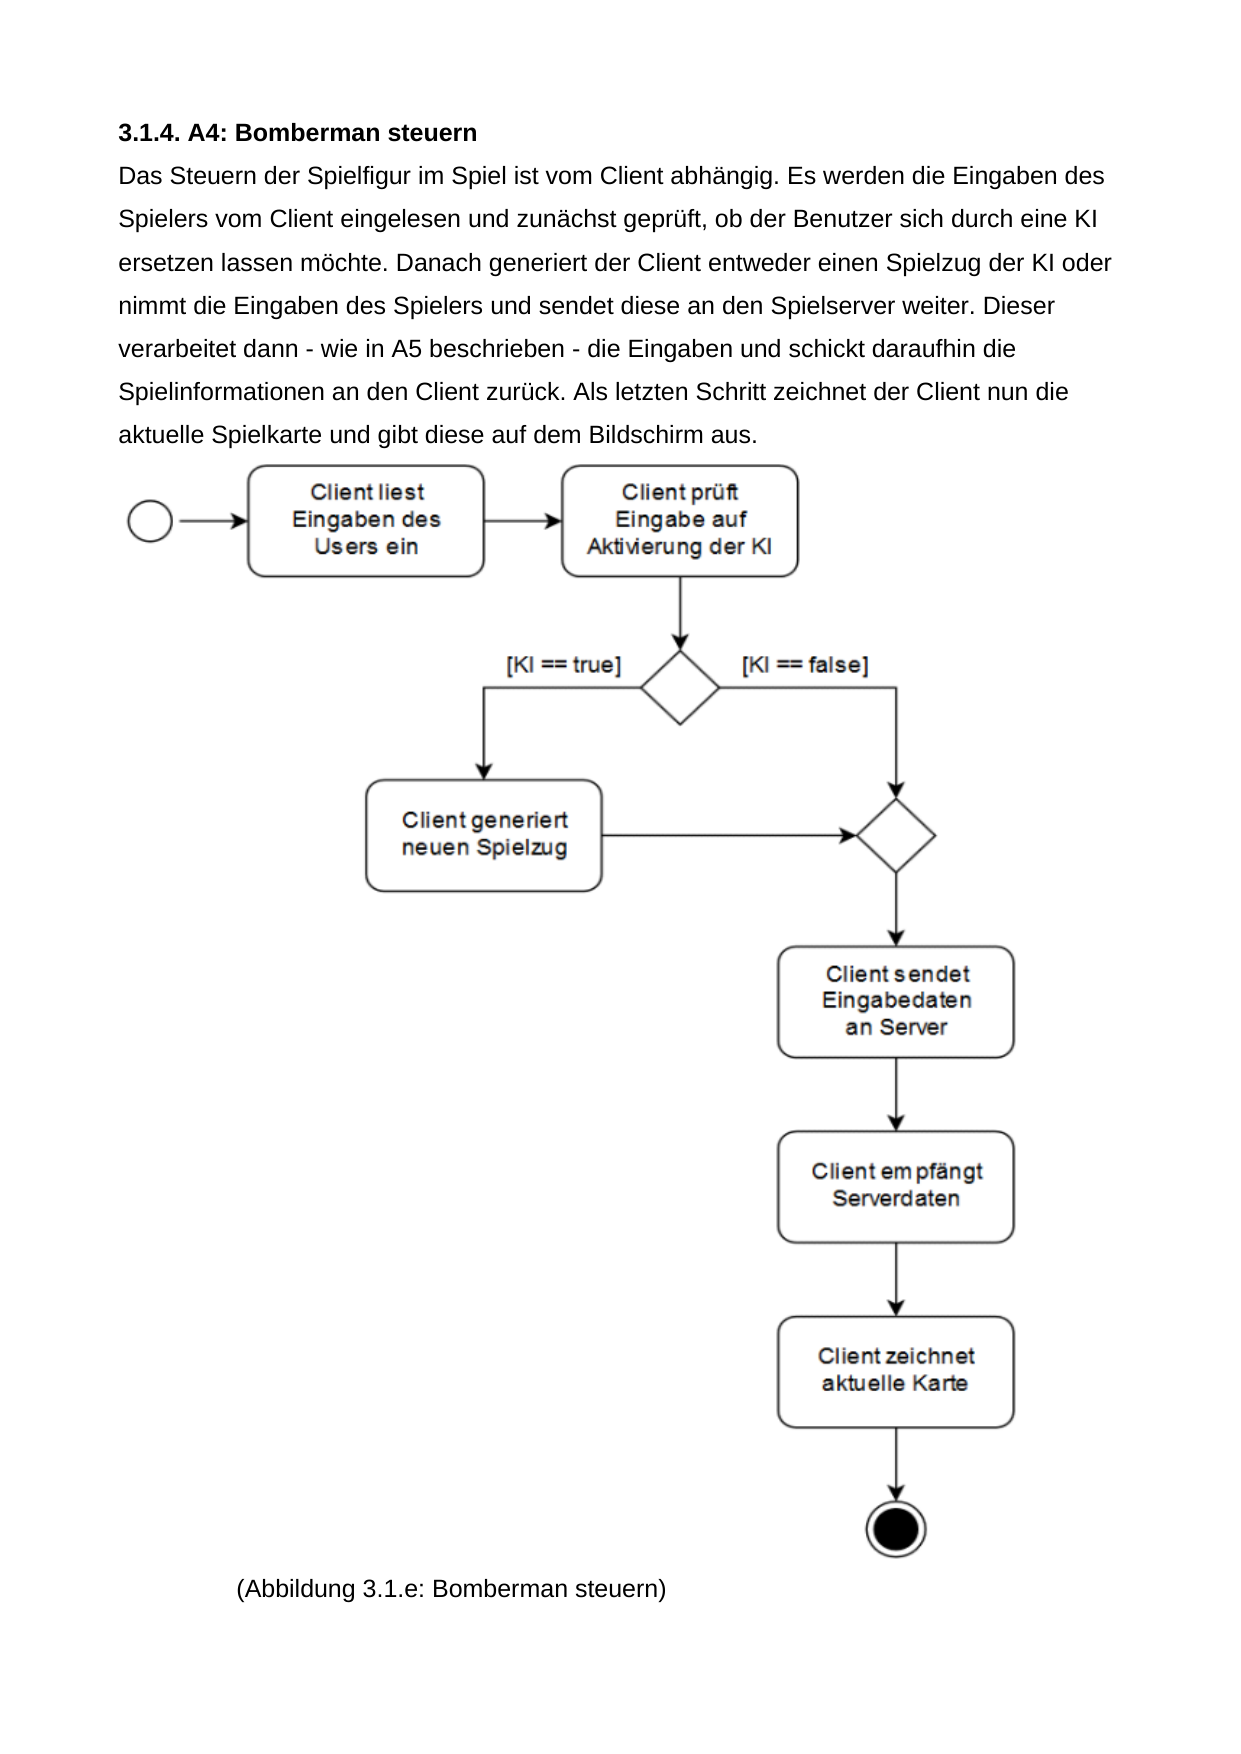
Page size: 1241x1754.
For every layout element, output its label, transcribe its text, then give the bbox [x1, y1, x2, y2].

text 3.1.4. A4: Bomberman steuern [118, 118, 1122, 147]
text (Abbildung 3.1.e: Bomberman steuern) [118, 463, 1122, 1603]
text Das Steuern der Spielfigur im Spiel ist vom Client abhängig. Es werden die Eingaben des Spielers vom Client eingelesen und zunächst geprüft, ob der Benutzer sich durch eine KI ersetzen lassen möchte. Danach generiert der Client entweder einen Spielzug der KI oder nimmt die Eingaben des Spielers und sendet diese an den Spielserver weiter. Dieser verarbeitet dann - wie in A5 beschrieben - die Eingaben und schickt daraufhin die Spielinformationen an den Client zurück. Als letzten Schritt zeichnet der Client nun die aktuelle Spielkarte und gibt diese auf dem Bildschirm aus. [118, 161, 1122, 449]
